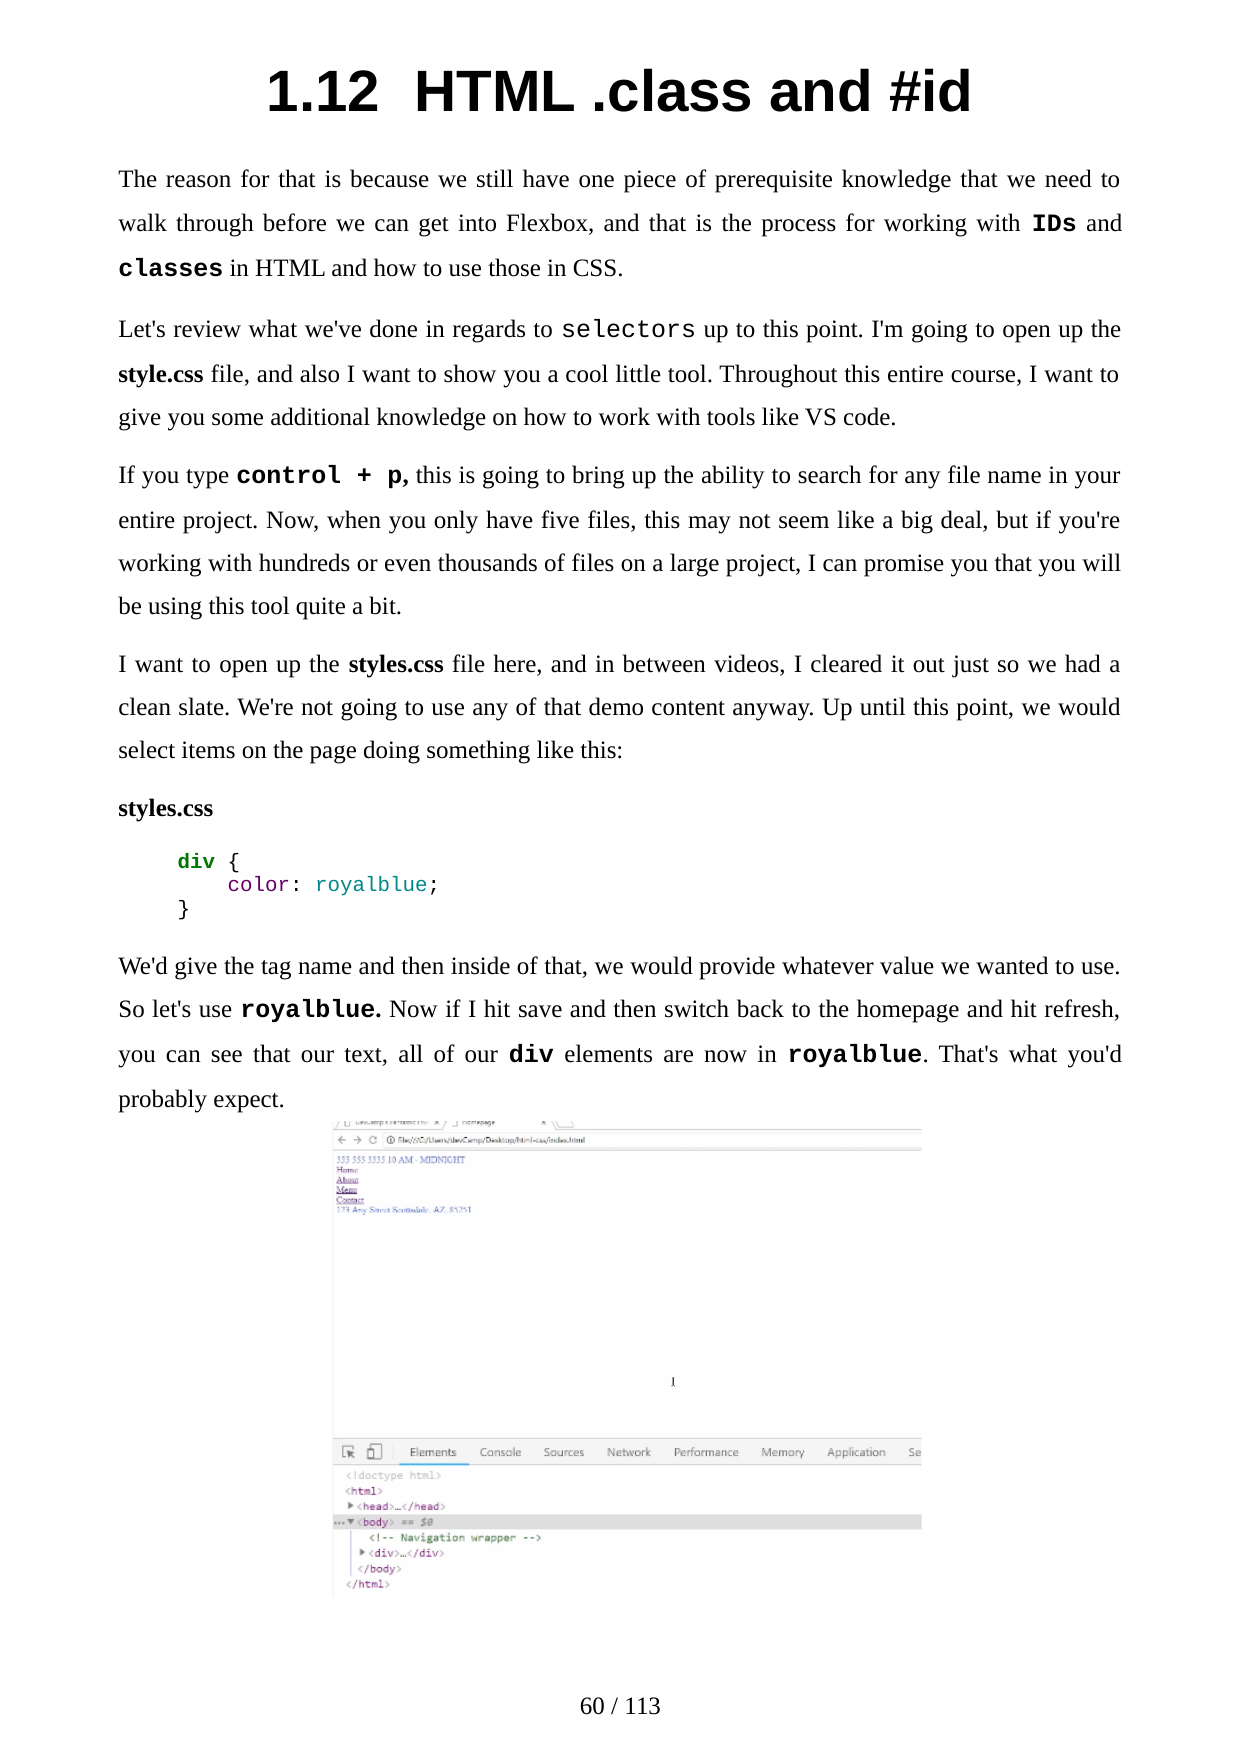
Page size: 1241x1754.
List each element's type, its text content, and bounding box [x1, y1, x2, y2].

text We'd give the tag name and then inside of that, we would provide whatever value we wanted to use. So let's use royalblue. Now if I hit save and then switch back to the homepage and hit refresh, you can see that our text, all of our div elements are now in royalblue. That's what you'd probably expect. [118, 951, 1122, 1113]
text I want to open up the styles.css file here, and in between videos, I cleared it out just so we had a clean slate. We're not going to use any of that demo content anyway. Up until this point, we would select items on the page doing something like this: [118, 649, 1122, 764]
picture [332, 1121, 922, 1598]
title 1.12 HTML .class and #id [118, 56, 1122, 123]
text Let's review what we've done in regards to selectors up to this point. I'm going to open up the style.css file, and also I want to show you a cool little tool. Throughout this entire course, I want to give you some additional knowledge on how to work with tools like VS code. [118, 314, 1122, 431]
text The reason for that is because we still have one piece of prerequisite knowledge that we need to walk through before we can get into Flexbox, and that is the process for working with IDs and classes in HTML and how to use those in CSS. [118, 164, 1122, 284]
text If you type control + p, this is going to bring up the ability to search for any file name in your entire project. Now, when you only have five files, this may not seem like a big deal, but if you're working with hundreds or even thousands of files on a large project, I can promise you that you will be using this tool quite a bit. [118, 460, 1122, 620]
text div { [177, 851, 1122, 874]
text } [177, 898, 1122, 922]
text styles.css [118, 793, 1122, 822]
text color: royalblue; [177, 874, 1122, 898]
